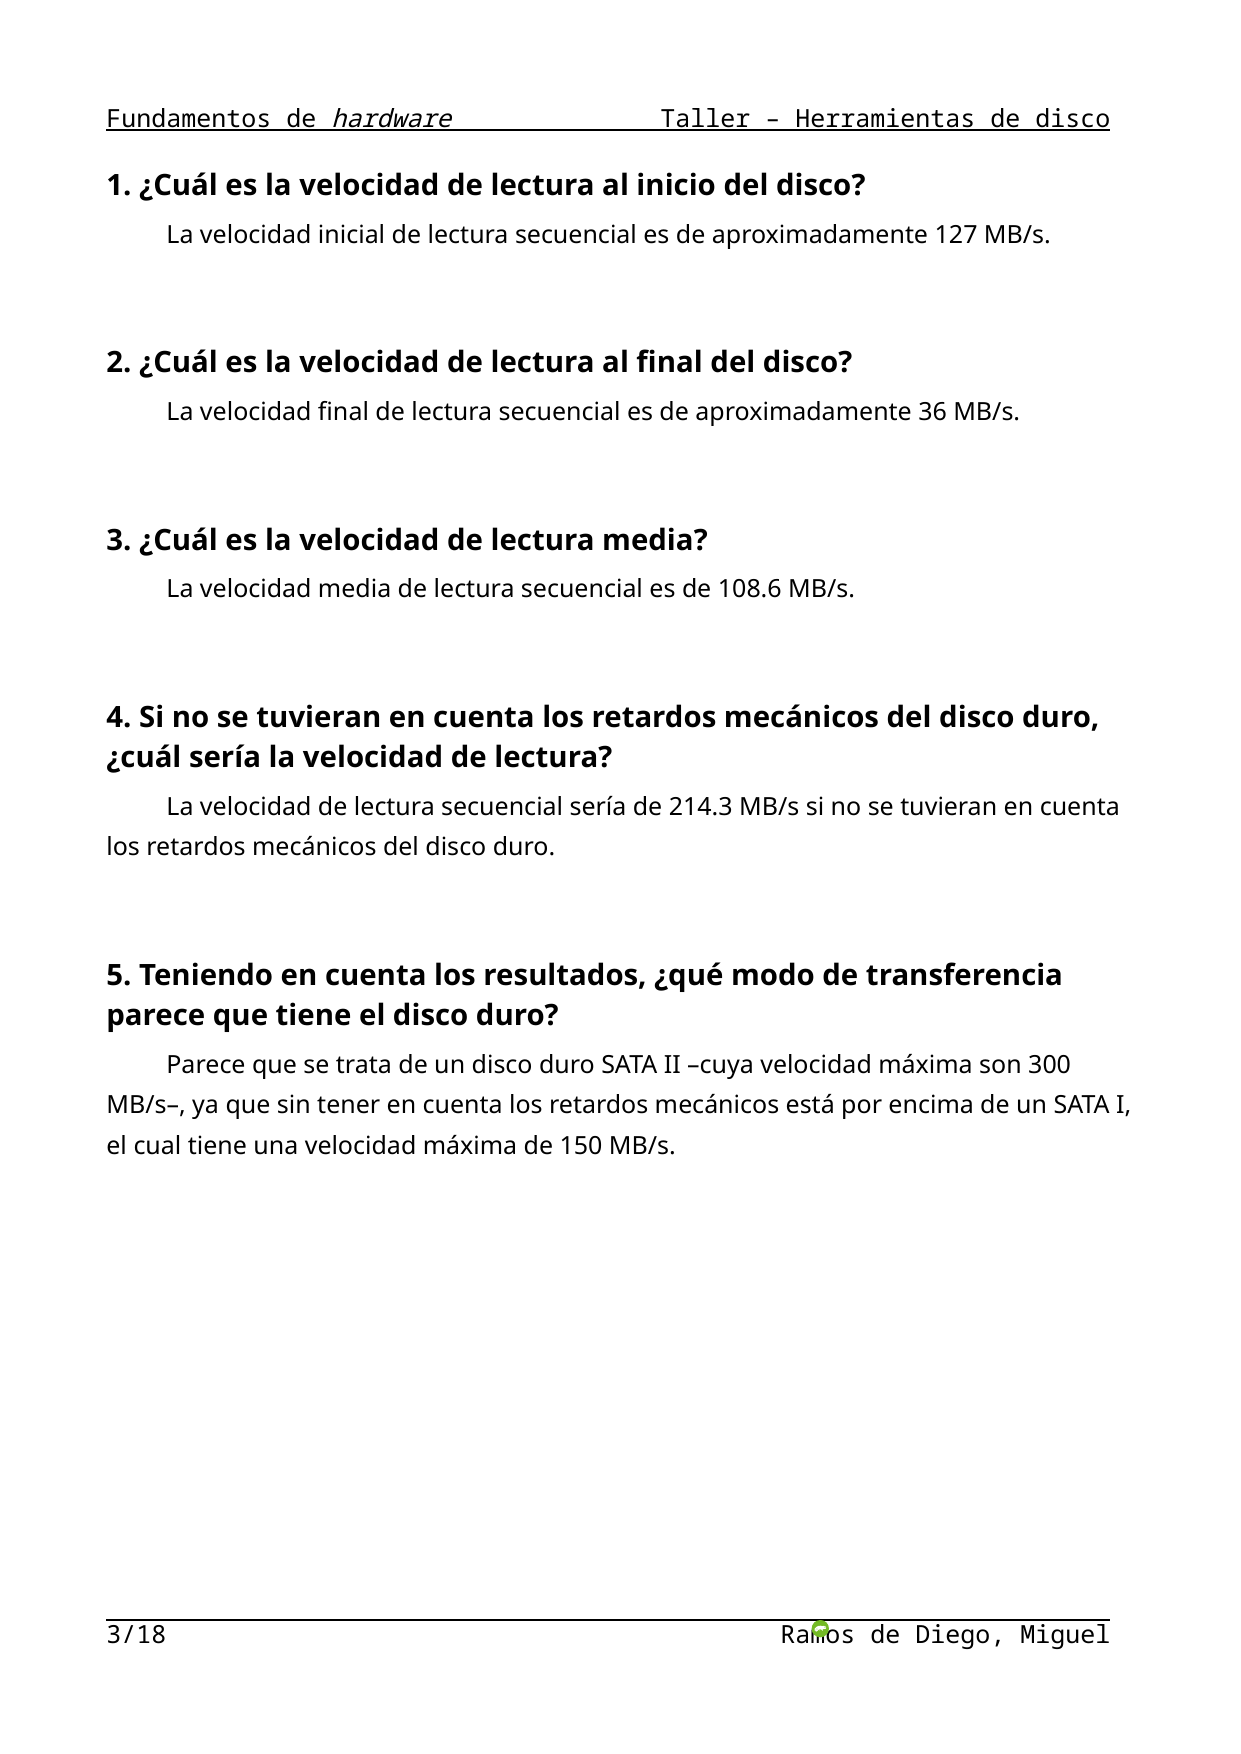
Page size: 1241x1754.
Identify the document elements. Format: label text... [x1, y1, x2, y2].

text La velocidad final de lectura secuencial es de aproximadamente 36 MB/s. [106, 394, 1134, 428]
subtitle 4. Si no se tuvieran en cuenta los retardos mecánicos del disco duro, ¿cuál sería la velocidad de lectura? [106, 696, 1134, 776]
text La velocidad inicial de lectura secuencial es de aproximadamente 127 MB/s. [106, 216, 1134, 250]
subtitle 2. ¿Cuál es la velocidad de lectura al final del disco? [106, 341, 1134, 381]
subtitle 3. ¿Cuál es la velocidad de lectura media? [106, 518, 1134, 558]
text La velocidad de lectura secuencial sería de 214.3 MB/s si no se tuvieran en cuenta los retardos mecánicos del disco duro. [106, 788, 1134, 863]
text Parece que se trata de un disco duro SATA II –cuya velocidad máxima son 300 MB/s–, ya que sin tener en cuenta los retardos mecánicos está por encima de un SATA I, el cual tiene una velocidad máxima de 150 MB/s. [106, 1046, 1134, 1162]
subtitle 5. Teniendo en cuenta los resultados, ¿qué modo de transferencia parece que tiene el disco duro? [106, 954, 1134, 1034]
text La velocidad media de lectura secuencial es de 108.6 MB/s. [106, 571, 1134, 605]
subtitle 1. ¿Cuál es la velocidad de lectura al inicio del disco? [106, 164, 1134, 204]
